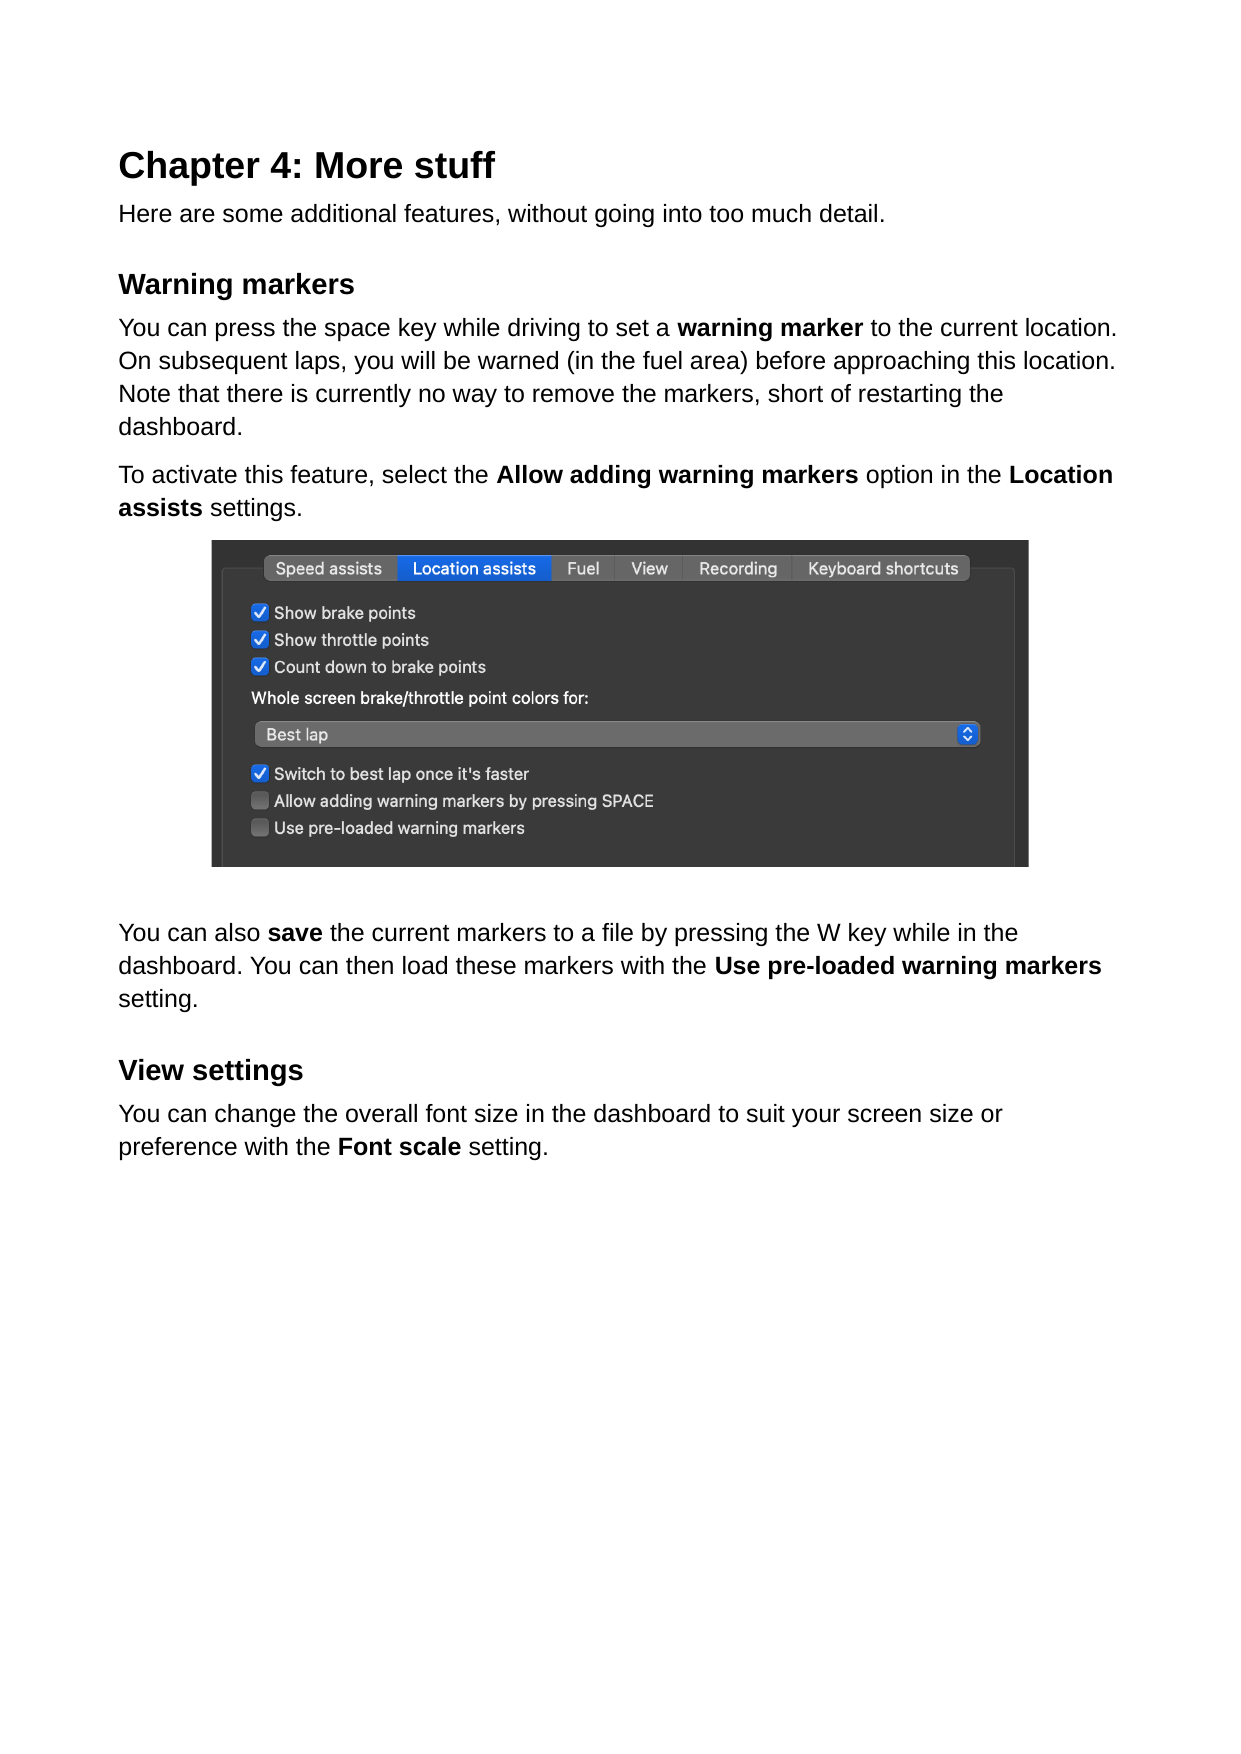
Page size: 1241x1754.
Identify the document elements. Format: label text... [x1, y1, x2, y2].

subtitle View settings [118, 1053, 1122, 1086]
picture [211, 540, 1029, 867]
text You can change the overall font size in the dashboard to suit your screen size or preference with the Font scale setting. [118, 1099, 1122, 1160]
subtitle Chapter 4: More stuff [118, 143, 1122, 186]
text To activate this feature, select the Allow adding warning markers option in the Location assists settings. [118, 460, 1122, 522]
text You can press the space key while driving to set a warning marker to the current location. On subsequent laps, you will be warned (in the fuel area) before approaching this location. Note that there is currently no way to remove the markers, short of restarting the dashboard. [118, 313, 1122, 441]
text You can also save the current markers to a file by pressing the W key while in the dashboard. You can then load these markers with the Use pre-loaded warning markers setting. [118, 918, 1122, 1013]
text Here are some additional features, without going into too much detail. [118, 199, 1122, 227]
subtitle Warning markers [118, 267, 1122, 301]
